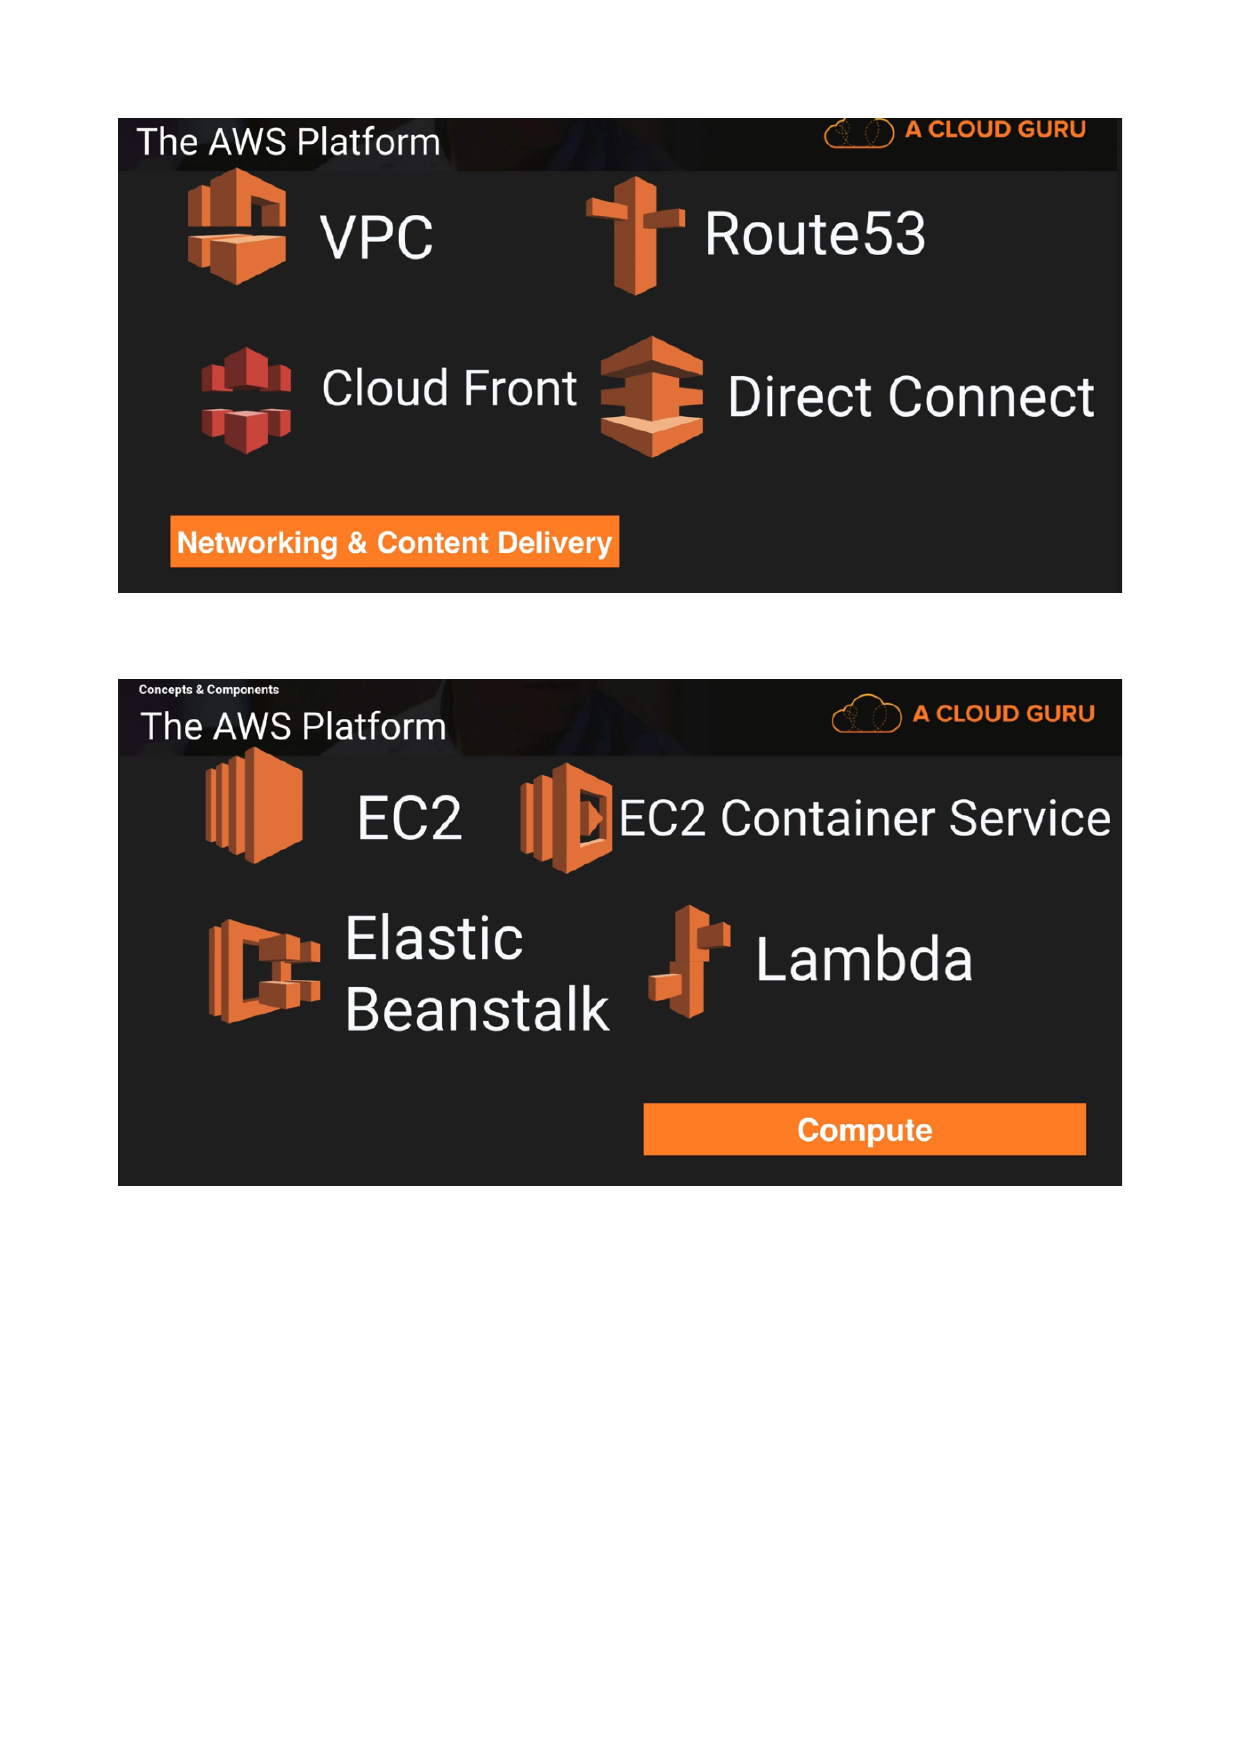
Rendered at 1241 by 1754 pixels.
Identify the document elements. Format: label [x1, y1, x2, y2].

picture [118, 679, 1123, 1186]
picture [118, 118, 1123, 593]
